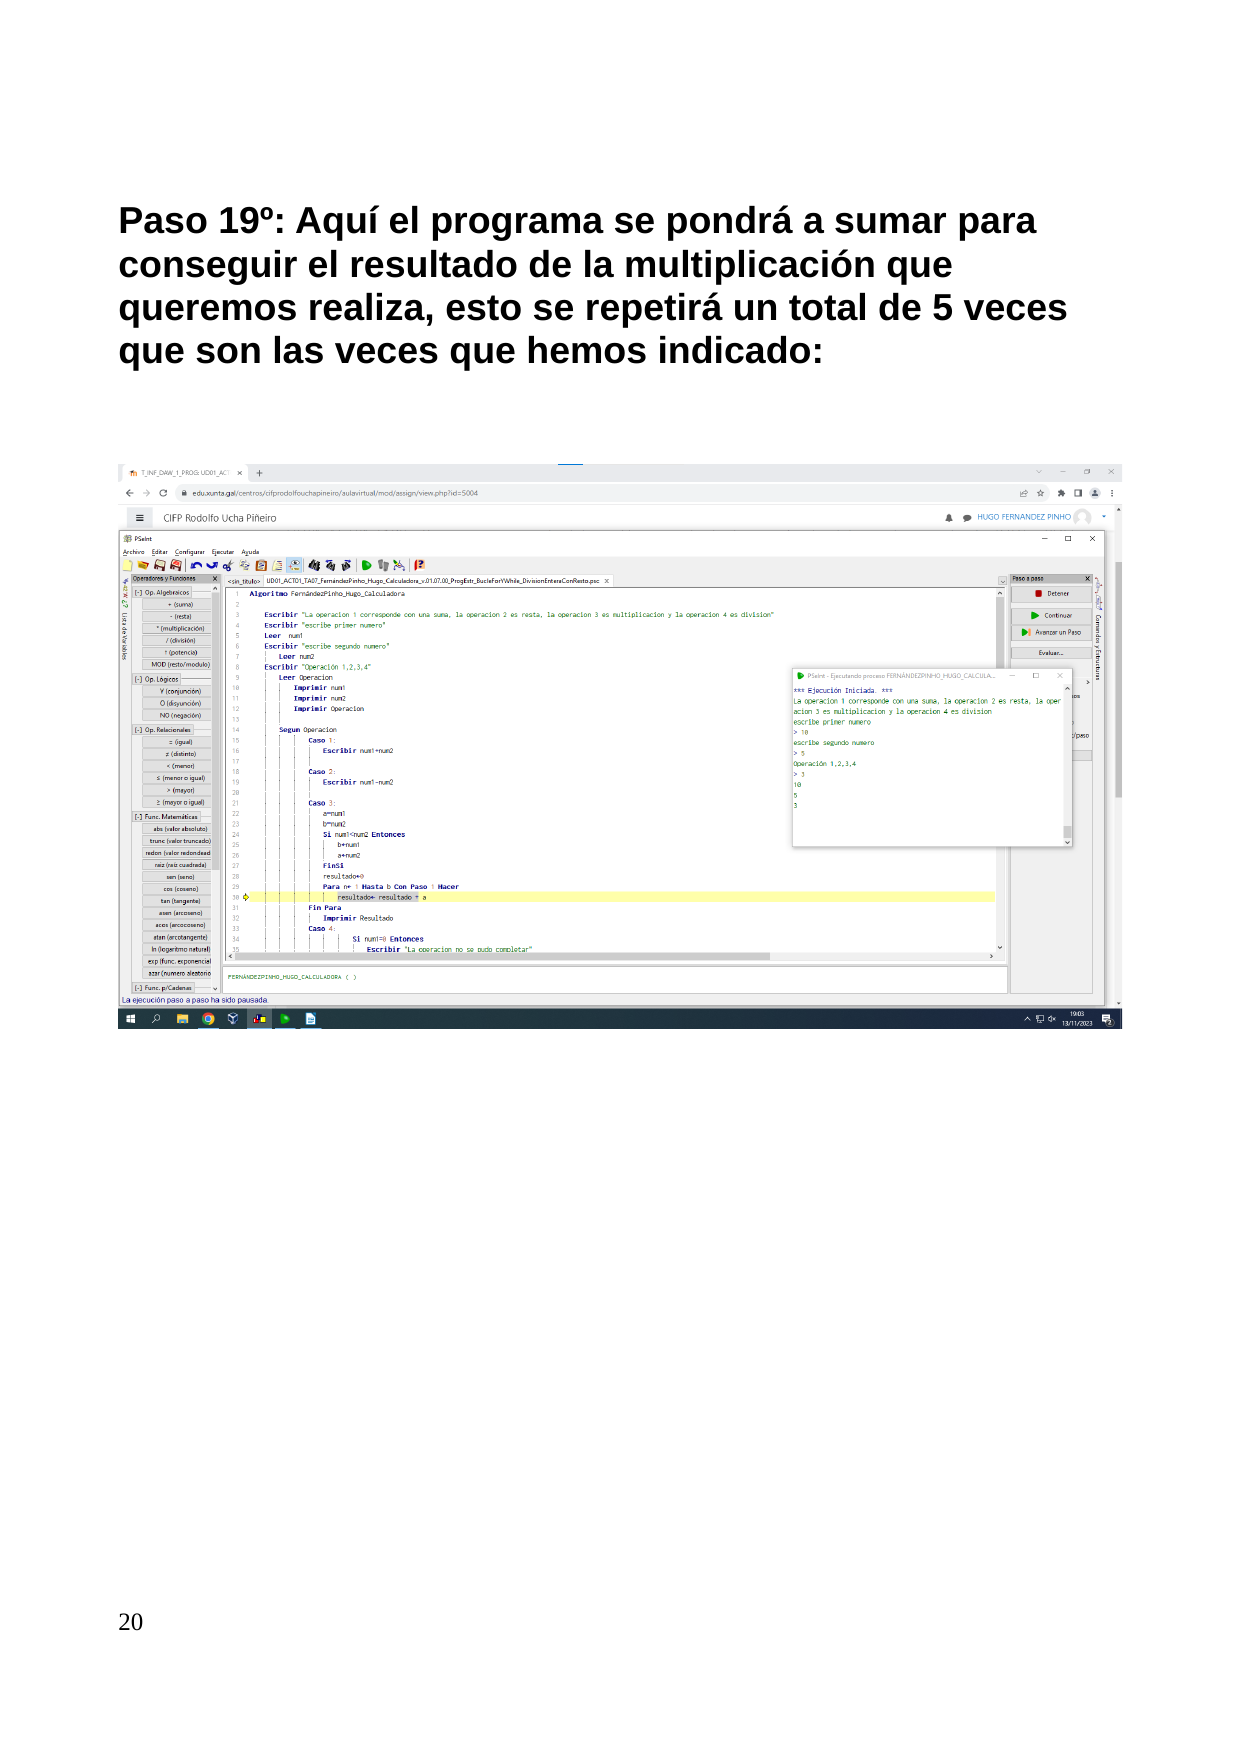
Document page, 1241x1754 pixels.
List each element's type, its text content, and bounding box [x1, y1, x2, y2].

subtitle Paso 19º: Aquí el programa se pondrá a sumar para conseguir el resultado de la multiplicación que queremos realiza, esto se repetirá un total de 5 veces que son las veces que hemos indicado: [118, 199, 1122, 371]
picture [118, 464, 1123, 1029]
